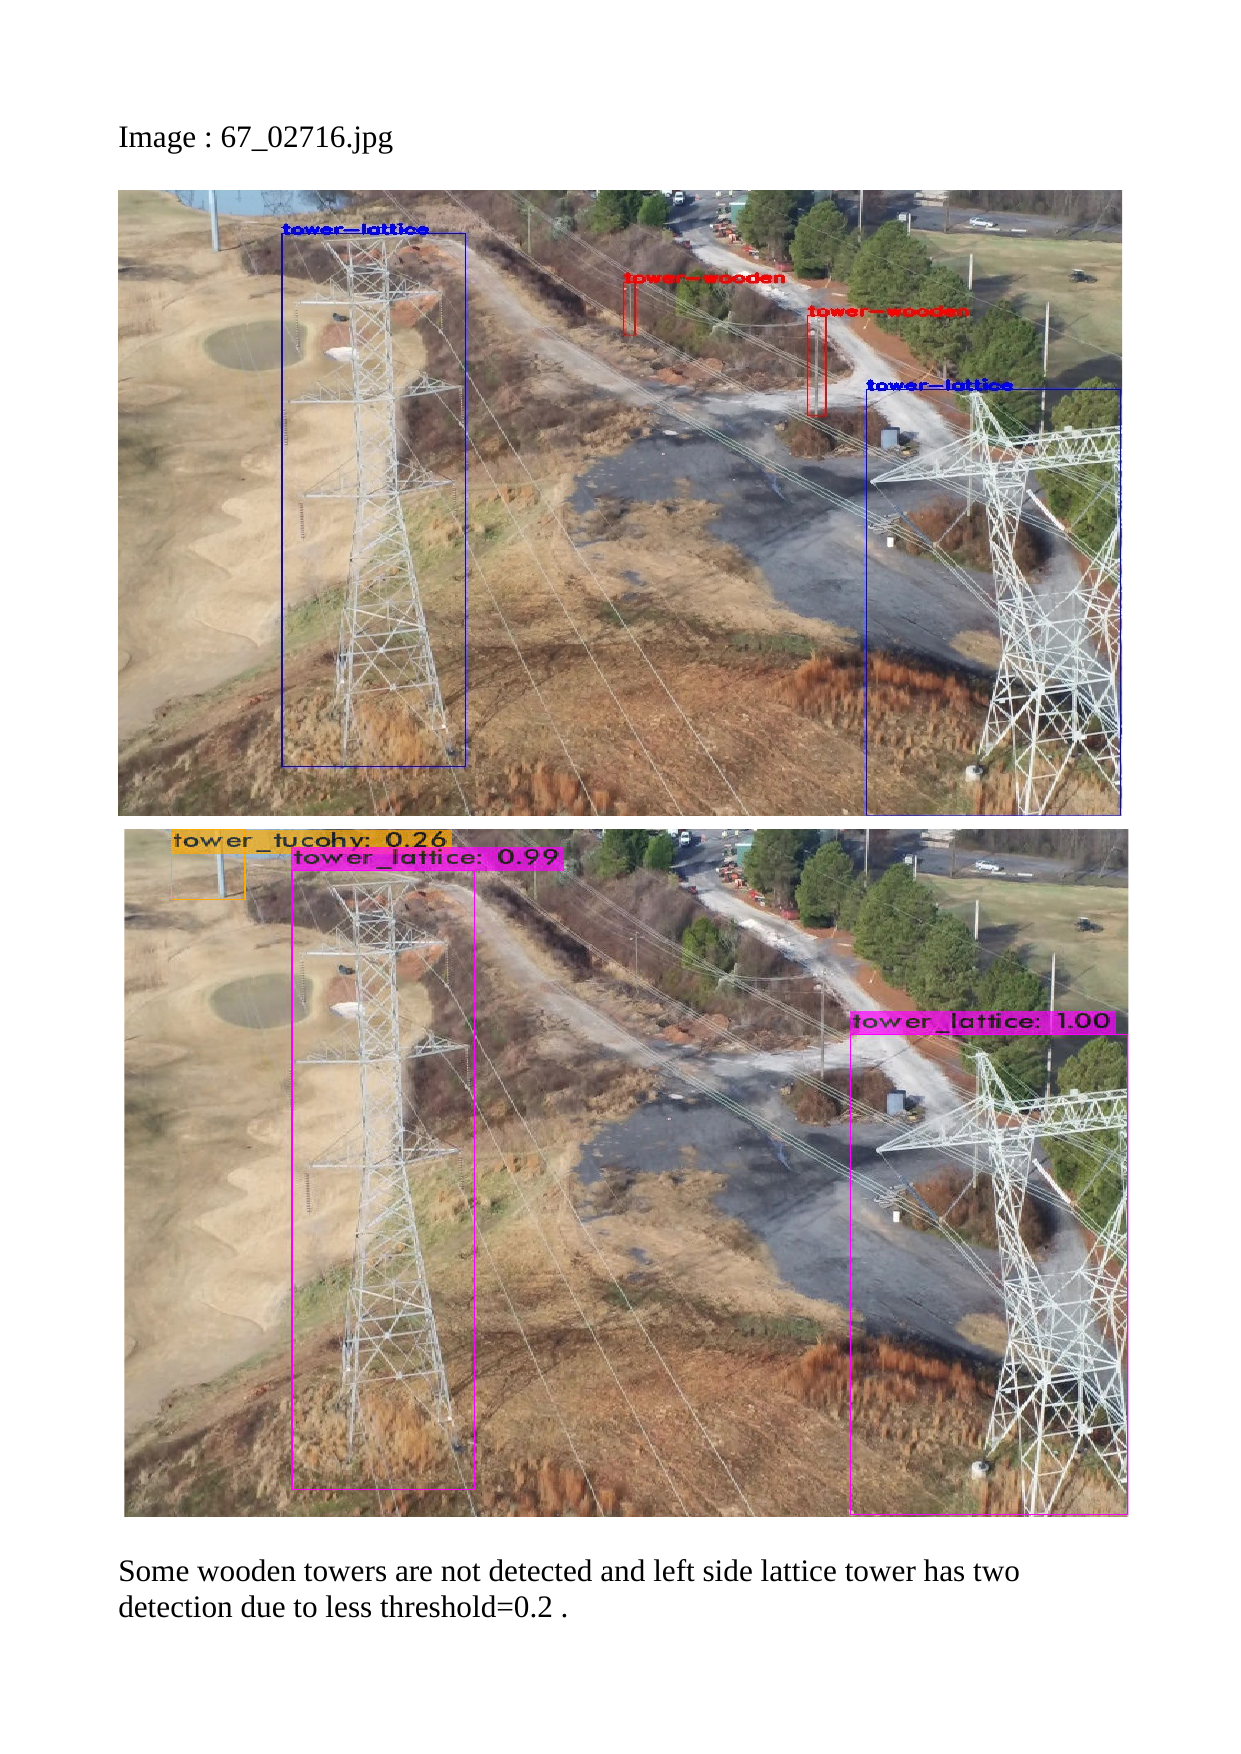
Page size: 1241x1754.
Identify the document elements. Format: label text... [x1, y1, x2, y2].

picture [124, 829, 1129, 1517]
text Image : 67_02716.jpg [118, 118, 1122, 154]
picture [118, 190, 1123, 816]
text Some wooden towers are not detected and left side lattice tower has two detection due to less threshold=0.2 . [118, 1552, 1122, 1624]
